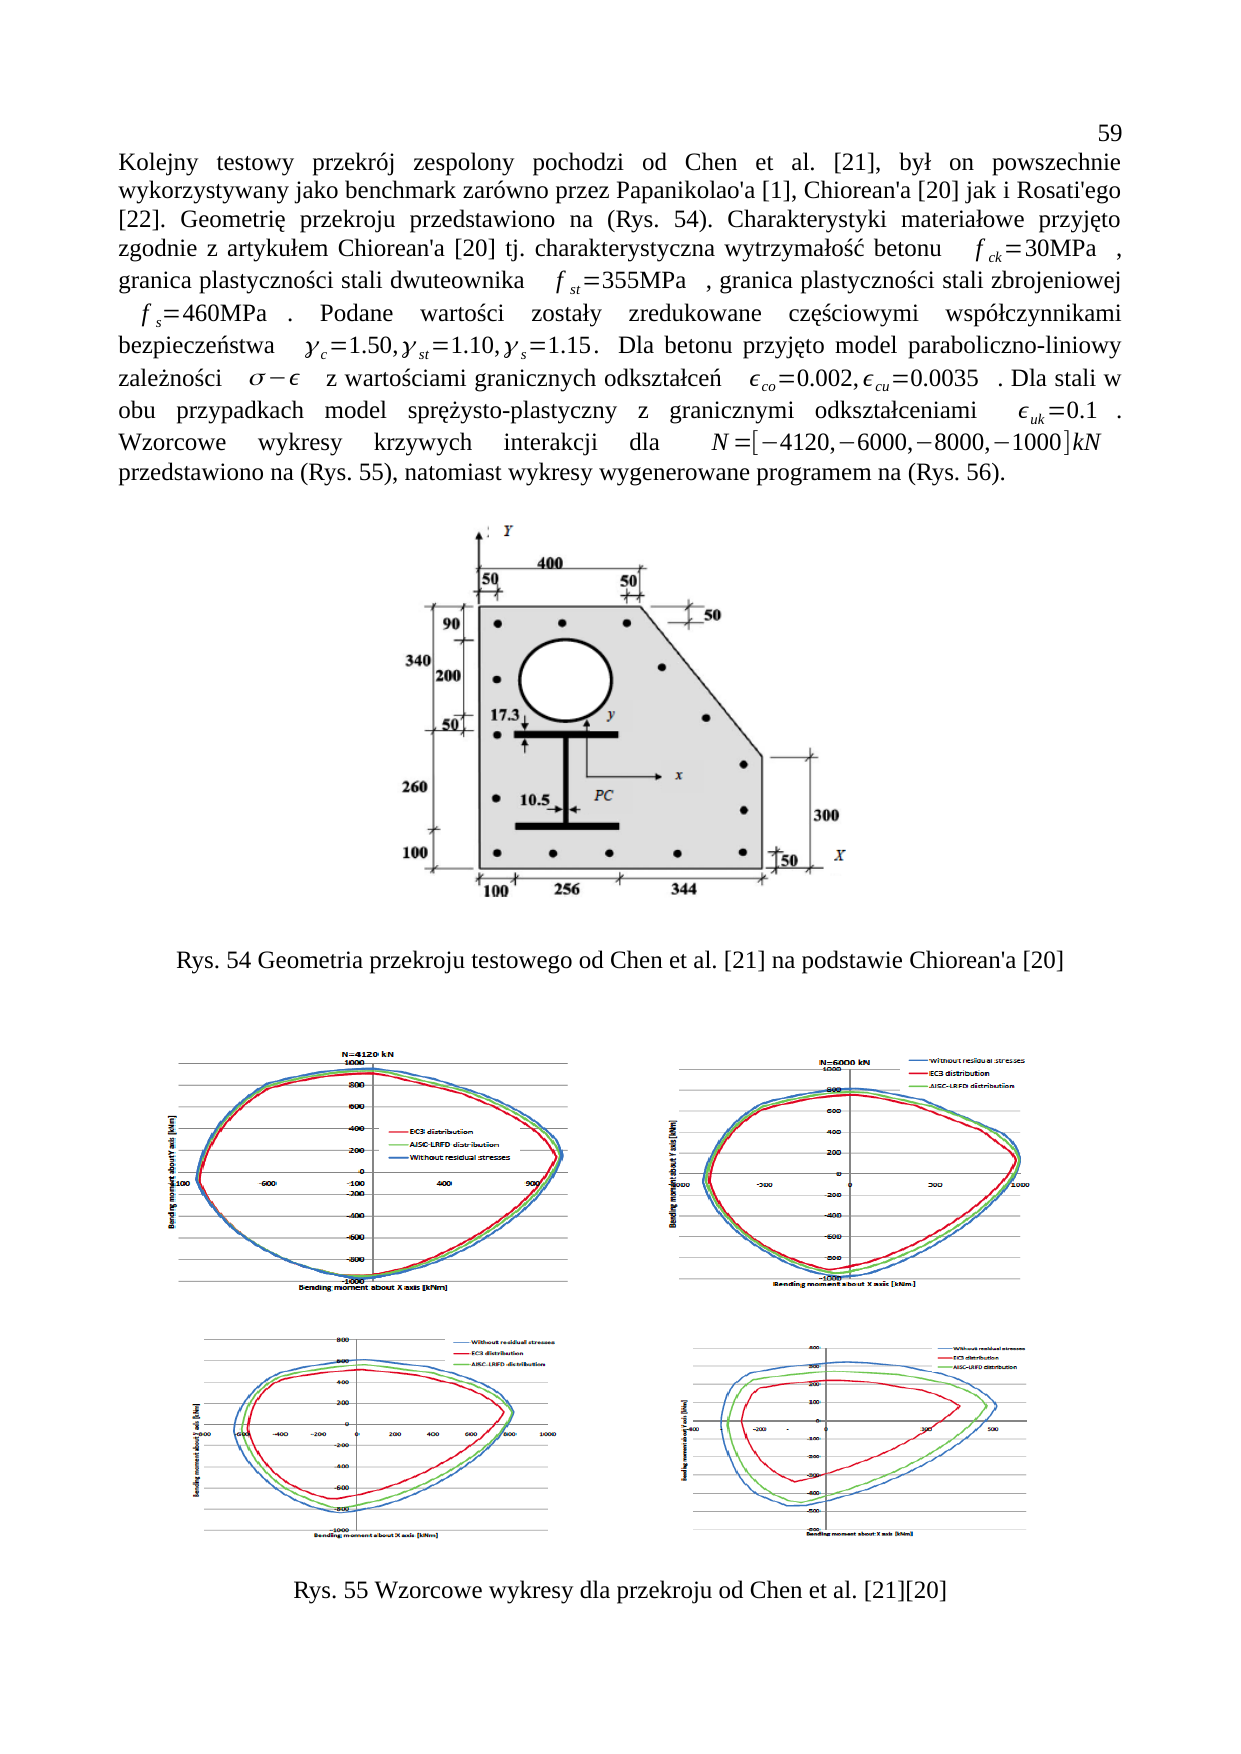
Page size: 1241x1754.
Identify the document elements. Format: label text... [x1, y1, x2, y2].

text Kolejny testowy przekrój zespolony pochodzi od Chen et al. [21], był on powszechnie wykorzystywany jako benchmark zarówno przez Papanikolao'a [1], Chiorean'a [20] jak i Rosati'ego [22]. Geometrię przekroju przedstawiono na (Rys. 54). Charakterystyki materiałowe przyjęto zgodnie z artykułem Chiorean'a [20] tj. charakterystyczna wytrzymałość betonu , granica plastyczności stali dwuteownika , granica plastyczności stali zbrojeniowej . Podane wartości zostały zredukowane częściowymi współczynnikami bezpieczeństwa Dla betonu przyjęto model paraboliczno-liniowy zależności z wartościami granicznych odkształceń . Dla stali w obu przypadkach model sprężysto-plastyczny z granicznymi odkształceniami . Wzorcowe wykresy krzywych interakcji dla przedstawiono na (Rys. 55), natomiast wykresy wygenerowane programem na (Rys. 56). [118, 147, 1122, 486]
picture [388, 515, 853, 917]
text Rys. 55 Wzorcowe wykresy dla przekroju od Chen et al. [21][20] [118, 1031, 1122, 1604]
picture [148, 1042, 1069, 1547]
text Rys. 54 Geometria przekroju testowego od Chen et al. [21] na podstawie Chiorean'a [20] [118, 945, 1122, 974]
text 57 [118, 118, 1122, 147]
